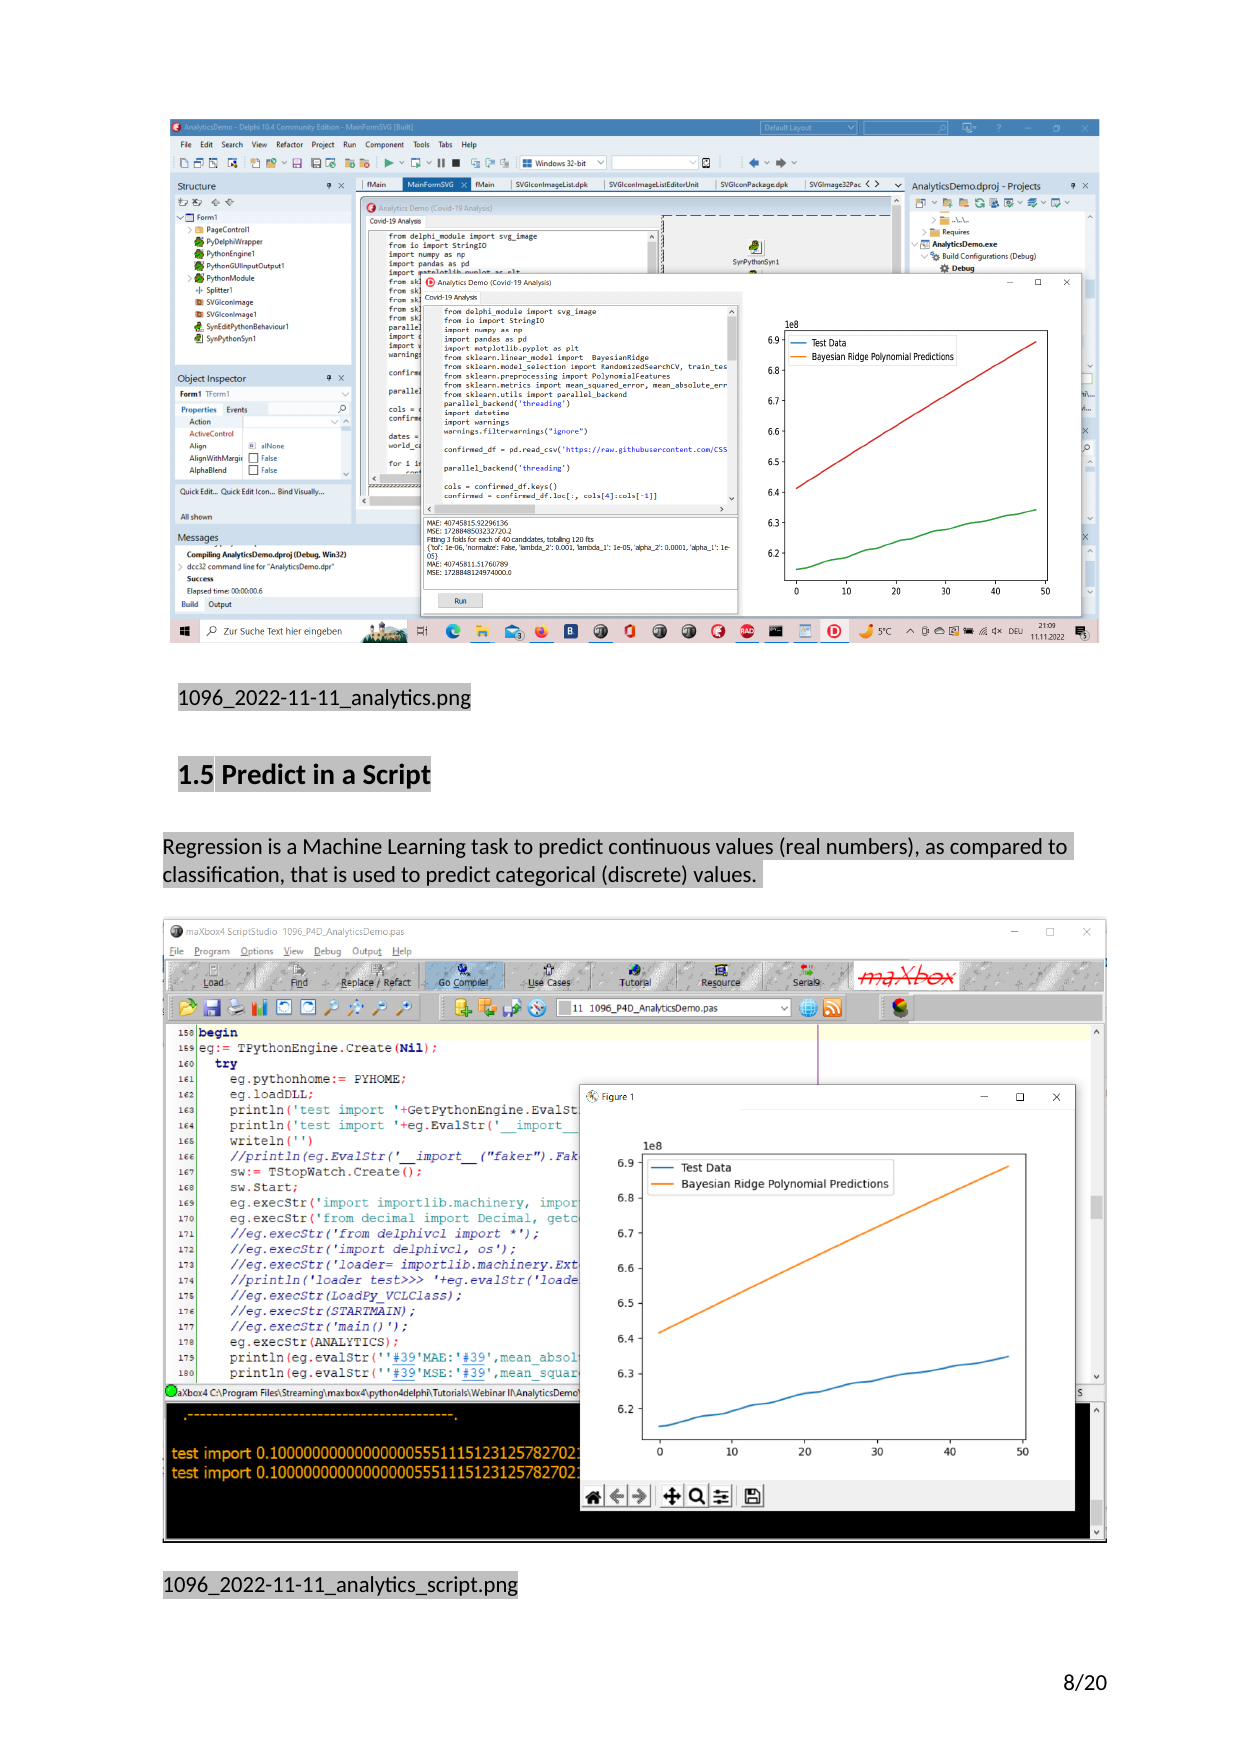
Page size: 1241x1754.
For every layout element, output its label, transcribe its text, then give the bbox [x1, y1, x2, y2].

picture [162, 916, 1107, 1543]
picture [170, 119, 1100, 643]
subtitle Predict in a Script [215, 756, 1107, 792]
text 1096_2022-11-11_analytics_script.png [162, 1571, 1107, 1599]
text 1096_2022-11-11_analytics.png [177, 683, 1107, 711]
text Regression is a Machine Learning task to predict continuous values (real numbers), as compared to classification, that is used to predict categorical (discrete) values. [162, 832, 1107, 888]
